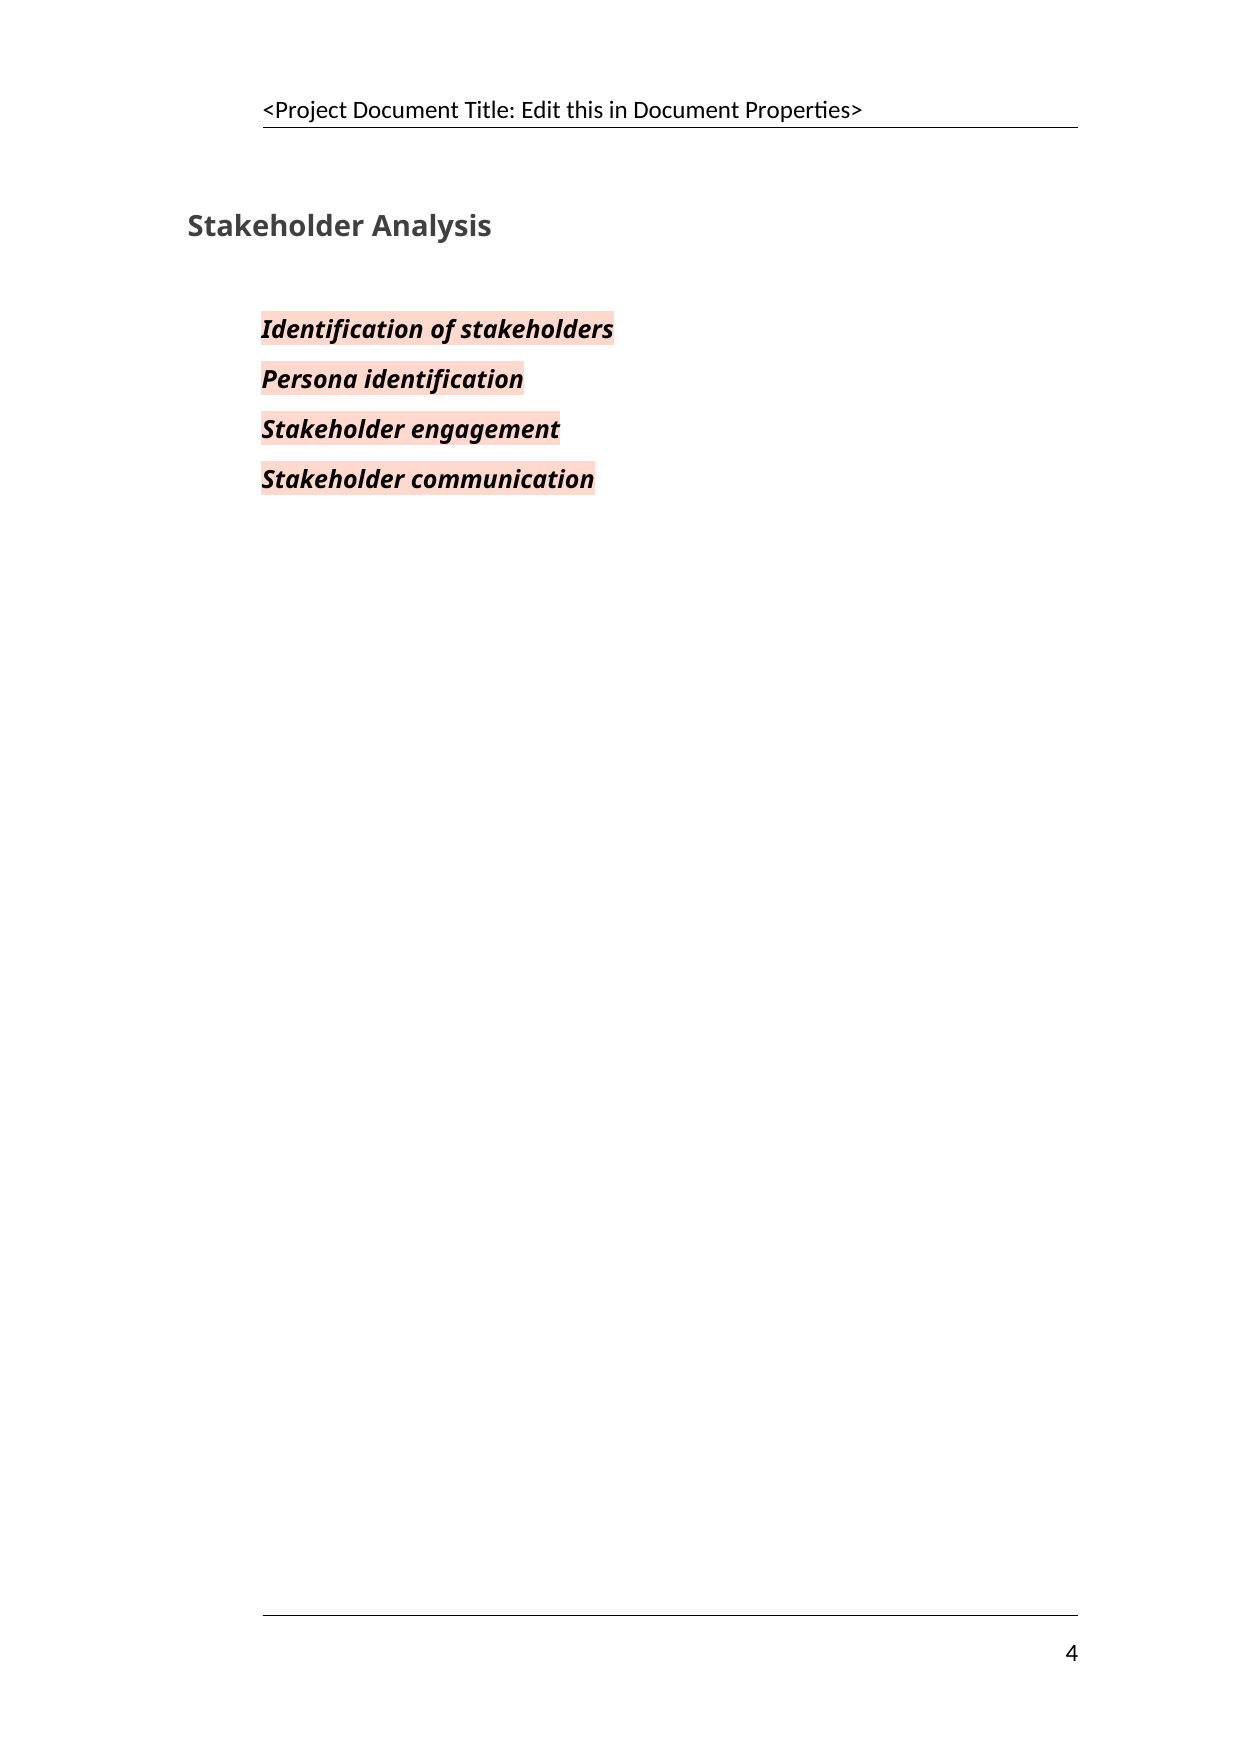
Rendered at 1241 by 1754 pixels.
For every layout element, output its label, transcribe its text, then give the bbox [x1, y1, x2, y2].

subtitle Persona identification [261, 345, 1078, 395]
subtitle Stakeholder engagement [261, 395, 1078, 445]
subtitle Identification of stakeholders [261, 295, 1078, 345]
subtitle Stakeholder communication [261, 445, 1078, 495]
subtitle Stakeholder Analysis [187, 195, 1078, 245]
